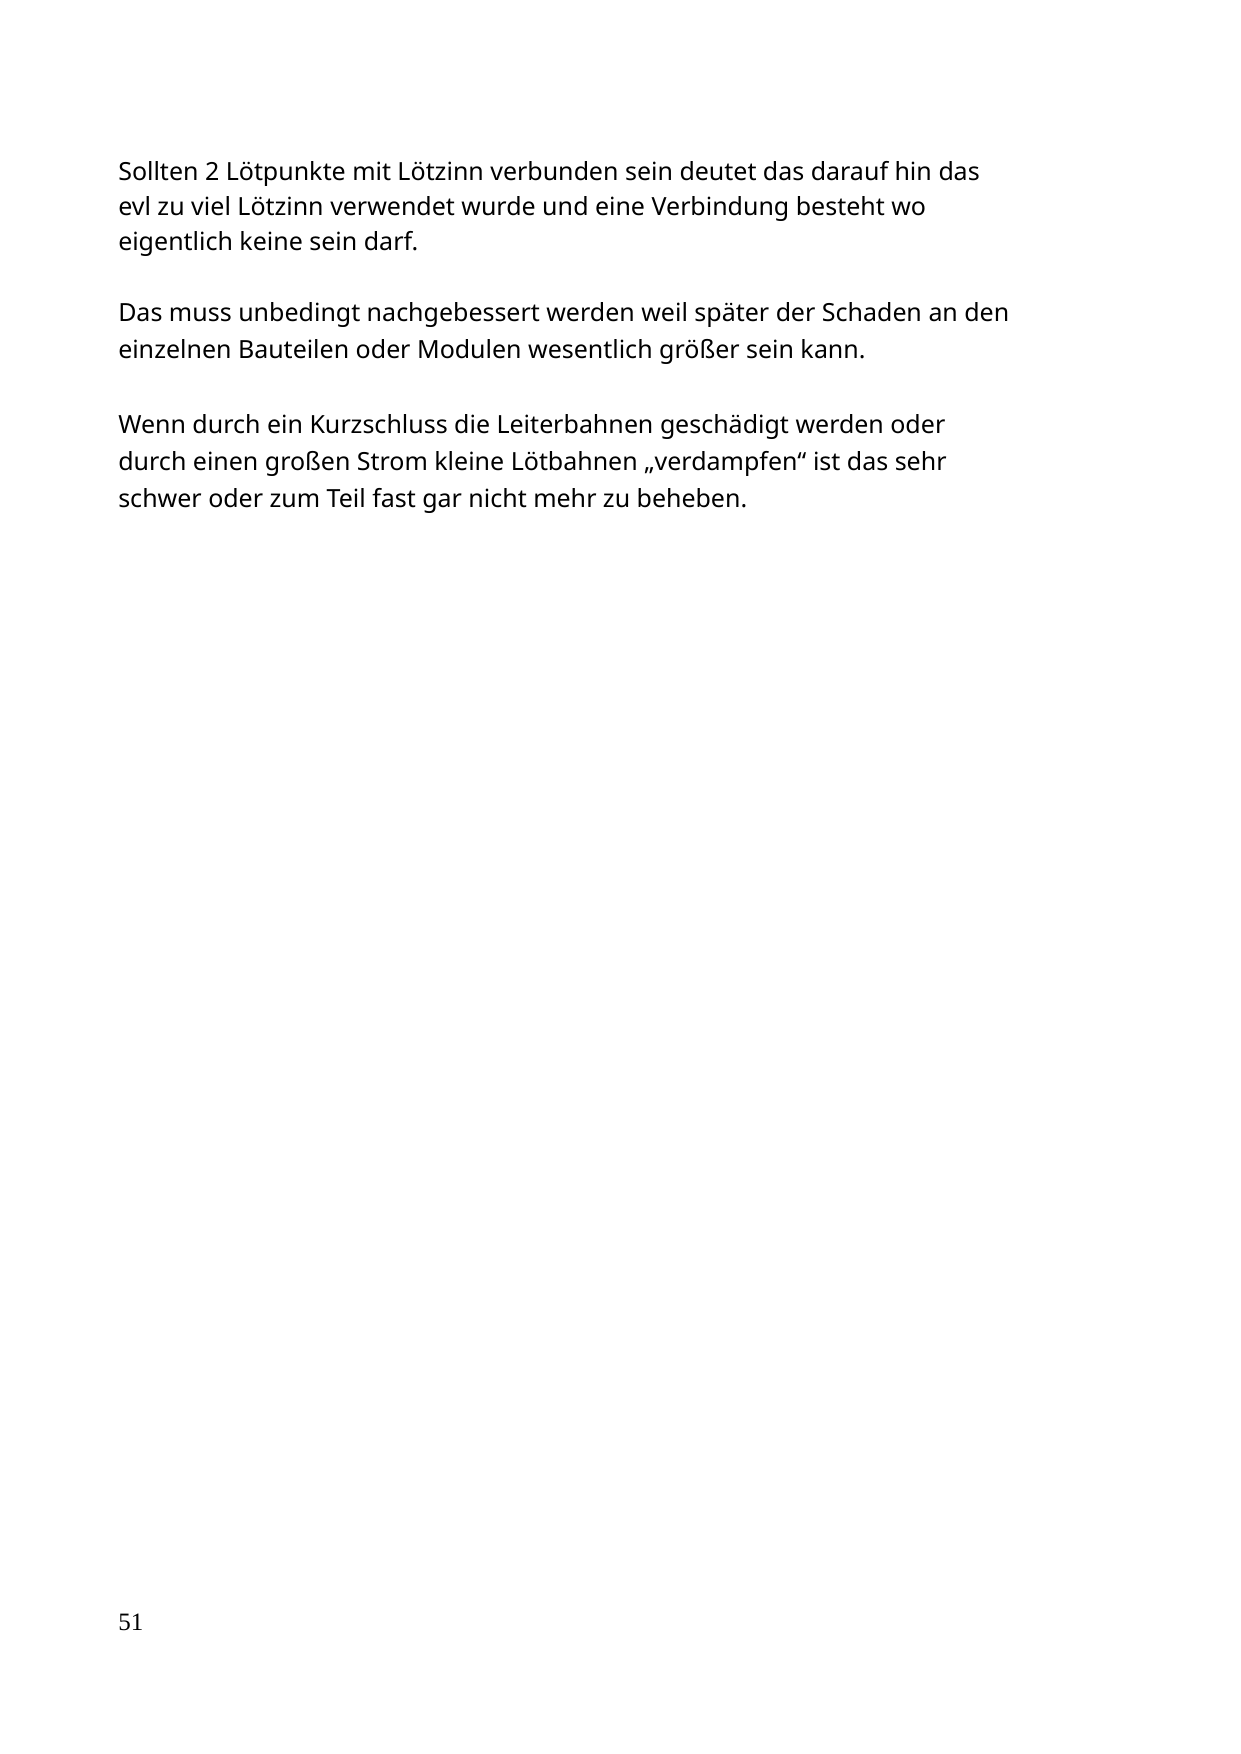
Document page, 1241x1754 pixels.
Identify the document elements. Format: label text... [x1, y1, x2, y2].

text Sollten 2 Lötpunkte mit Lötzinn verbunden sein deutet das darauf hin das evl zu viel Lötzinn verwendet wurde und eine Verbindung besteht wo eigentlich keine sein darf. [118, 118, 1016, 292]
text Das muss unbedingt nachgebessert werden weil später der Schaden an den einzelnen Bauteilen oder Modulen wesentlich größer sein kann. Wenn durch ein Kurzschluss die Leiterbahnen geschädigt werden oder durch einen großen Strom kleine Lötbahnen „verdampfen“ ist das sehr schwer oder zum Teil fast gar nicht mehr zu beheben. [118, 292, 1016, 515]
